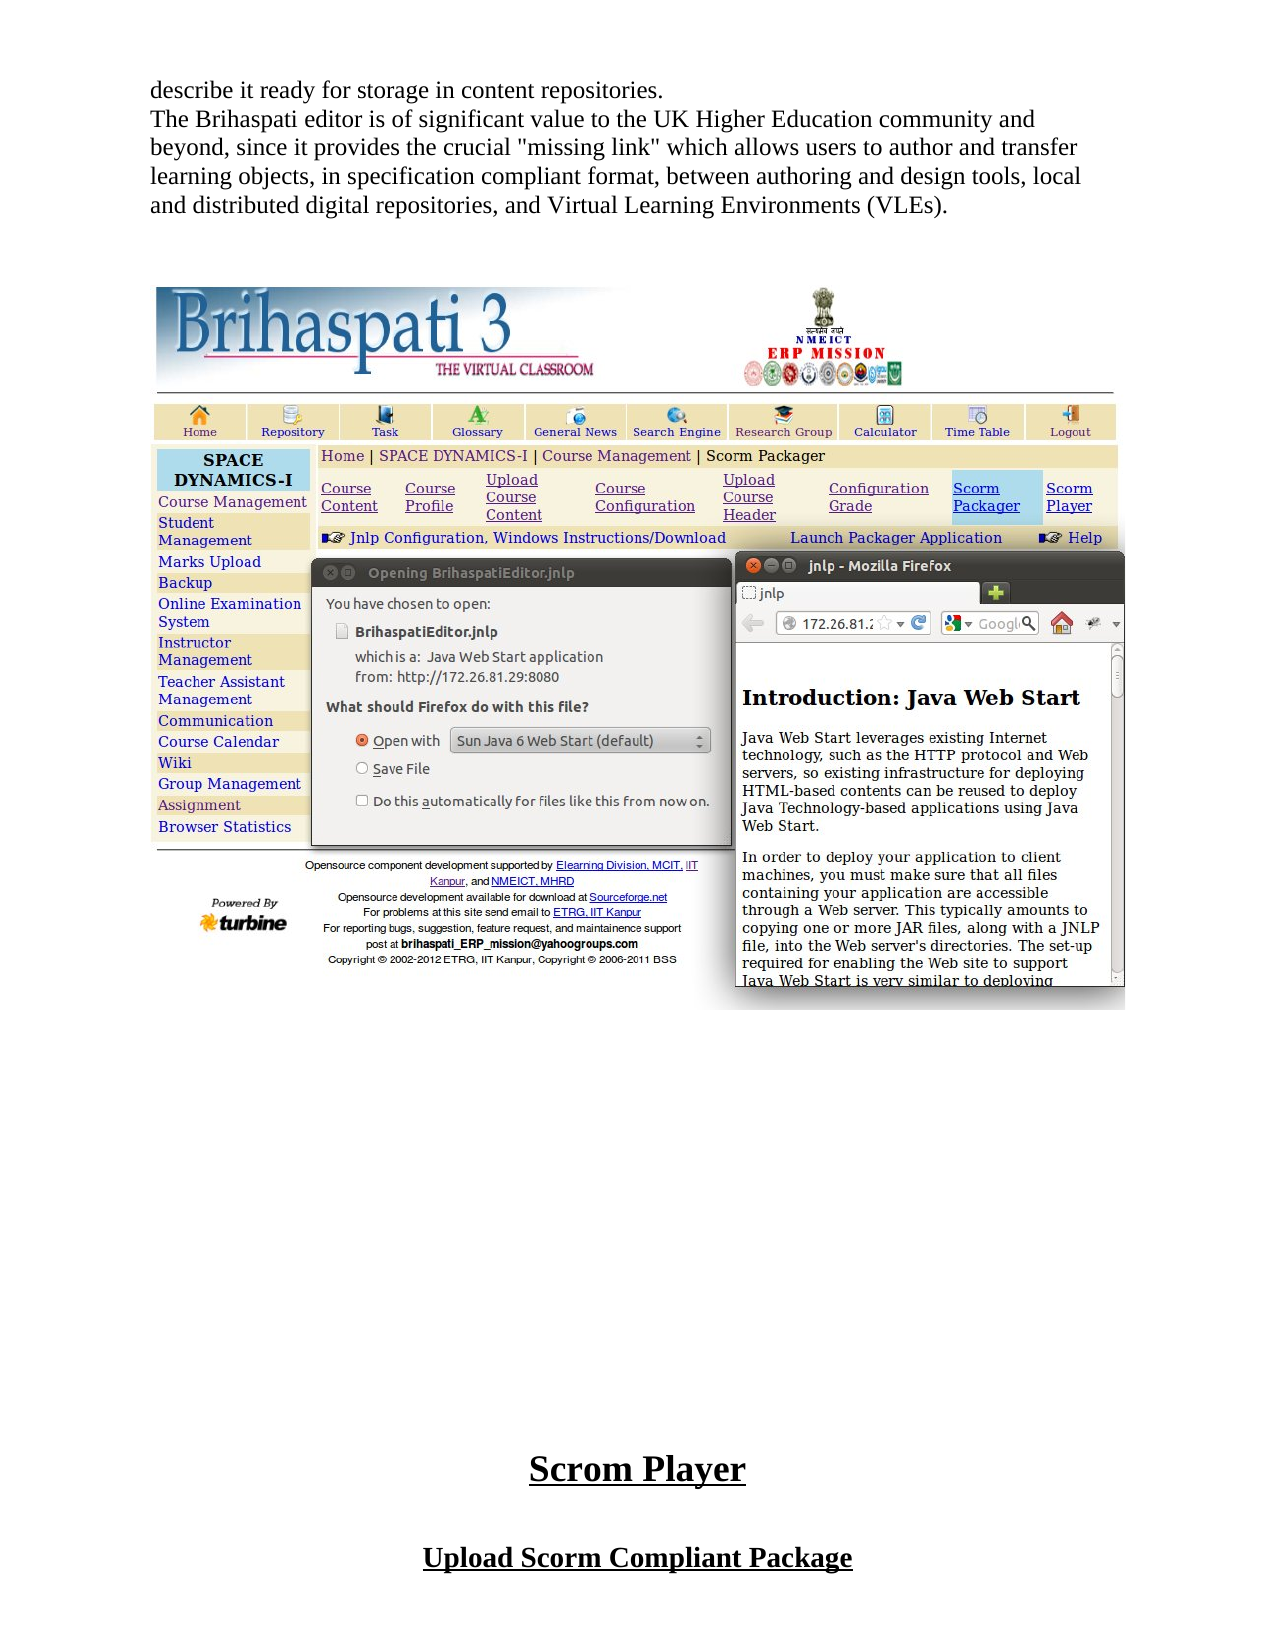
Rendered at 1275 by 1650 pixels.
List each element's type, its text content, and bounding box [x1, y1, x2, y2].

text describe it ready for storage in content repositories. [150, 75, 1125, 104]
text The Brihaspati editor is of significant value to the UK Higher Education community and [150, 104, 1125, 132]
text Scrom Player [150, 1446, 1125, 1489]
text learning objects, in specification compliant format, between authoring and design tools, local [150, 161, 1125, 190]
picture [150, 285, 1125, 1010]
text beyond, since it provides the crucial "missing link" which allows users to author and transfer [150, 132, 1125, 161]
text Upload Scorm Compliant Package [150, 1540, 1125, 1574]
text and distributed digital repositories, and Virtual Learning Environments (VLEs). [150, 190, 1125, 219]
